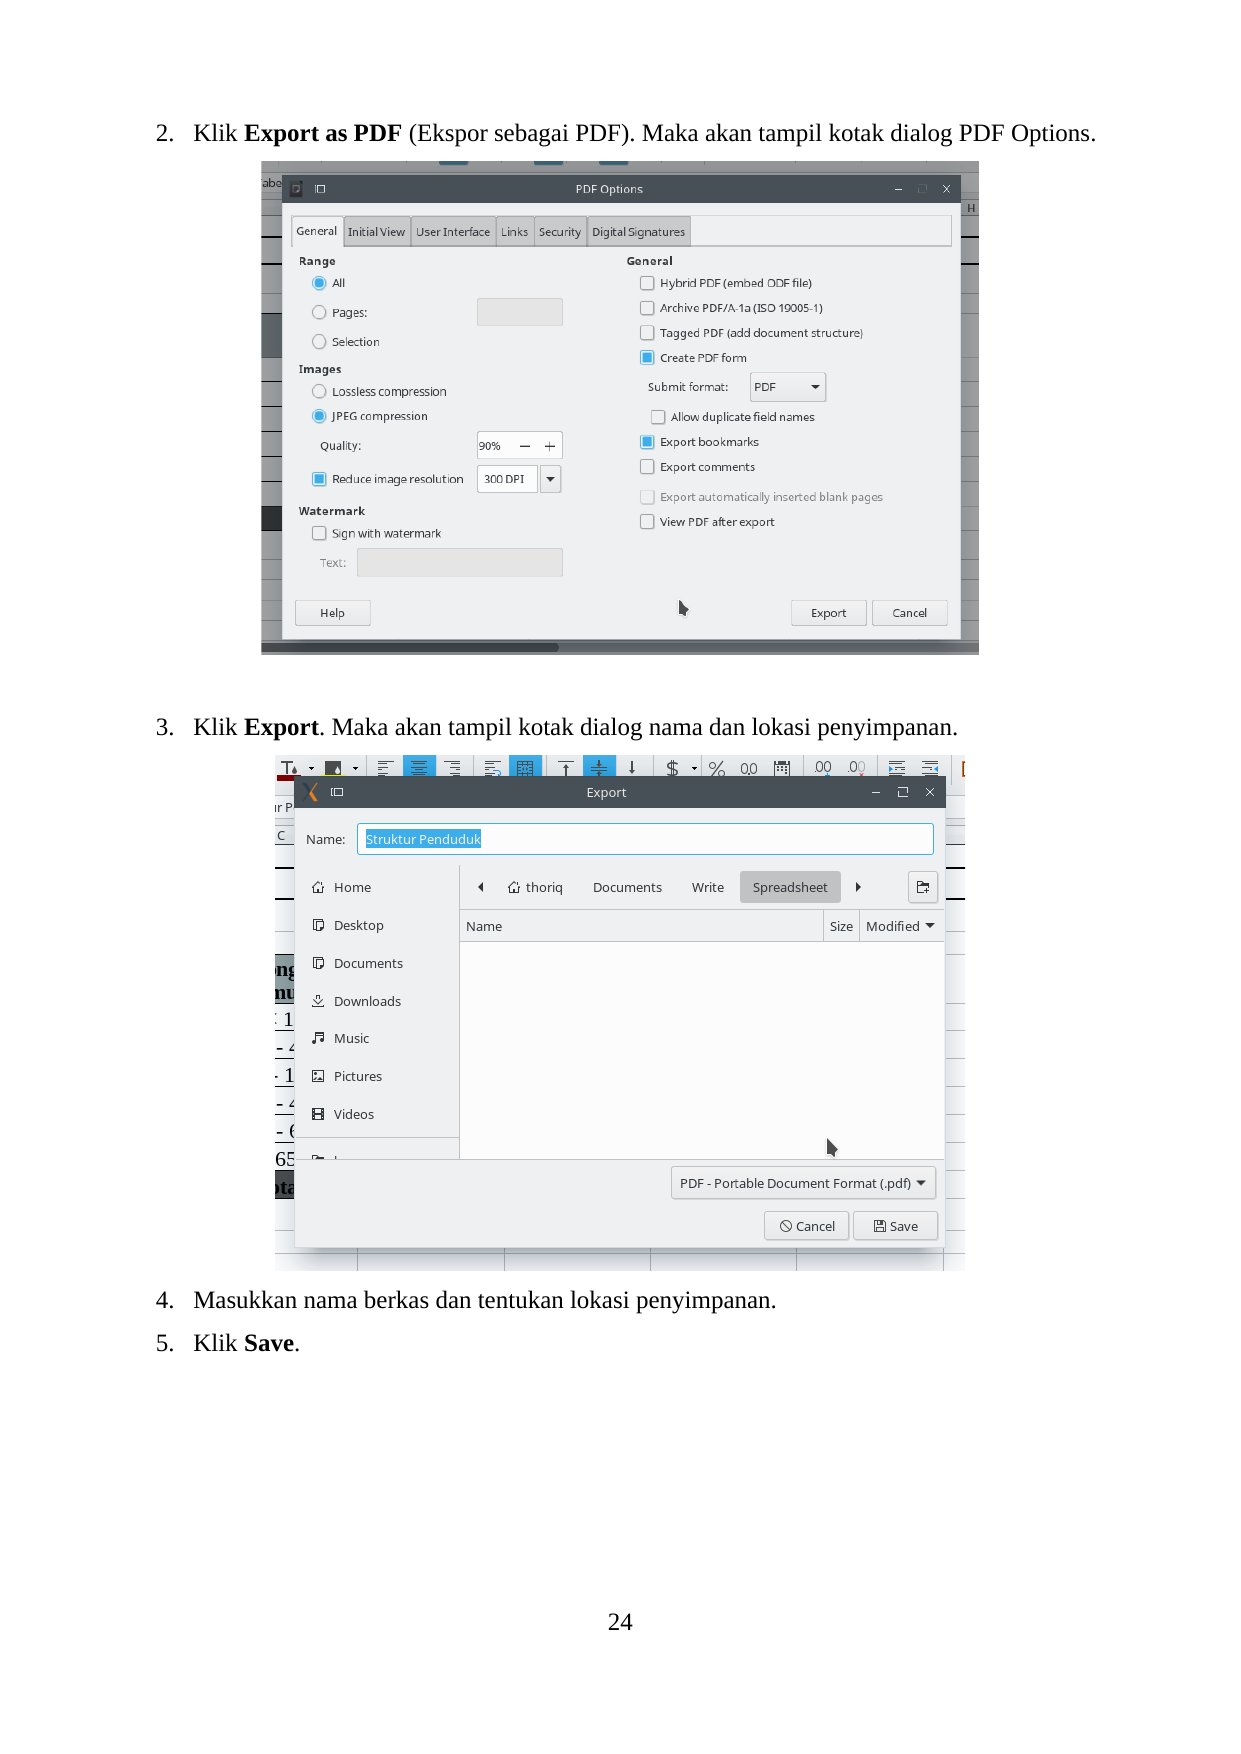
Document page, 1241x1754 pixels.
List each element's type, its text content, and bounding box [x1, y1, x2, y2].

picture [261, 161, 979, 655]
list Klik Export. Maka akan tampil kotak dialog nama dan lokasi penyimpanan. [156, 712, 1122, 741]
list Klik Export as PDF (Ekspor sebagai PDF). Maka akan tampil kotak dialog PDF Options. [156, 118, 1122, 147]
picture [275, 755, 966, 1271]
list Klik Save. [156, 1328, 1122, 1357]
list Masukkan nama berkas dan tentukan lokasi penyimpanan. [156, 1285, 1122, 1313]
